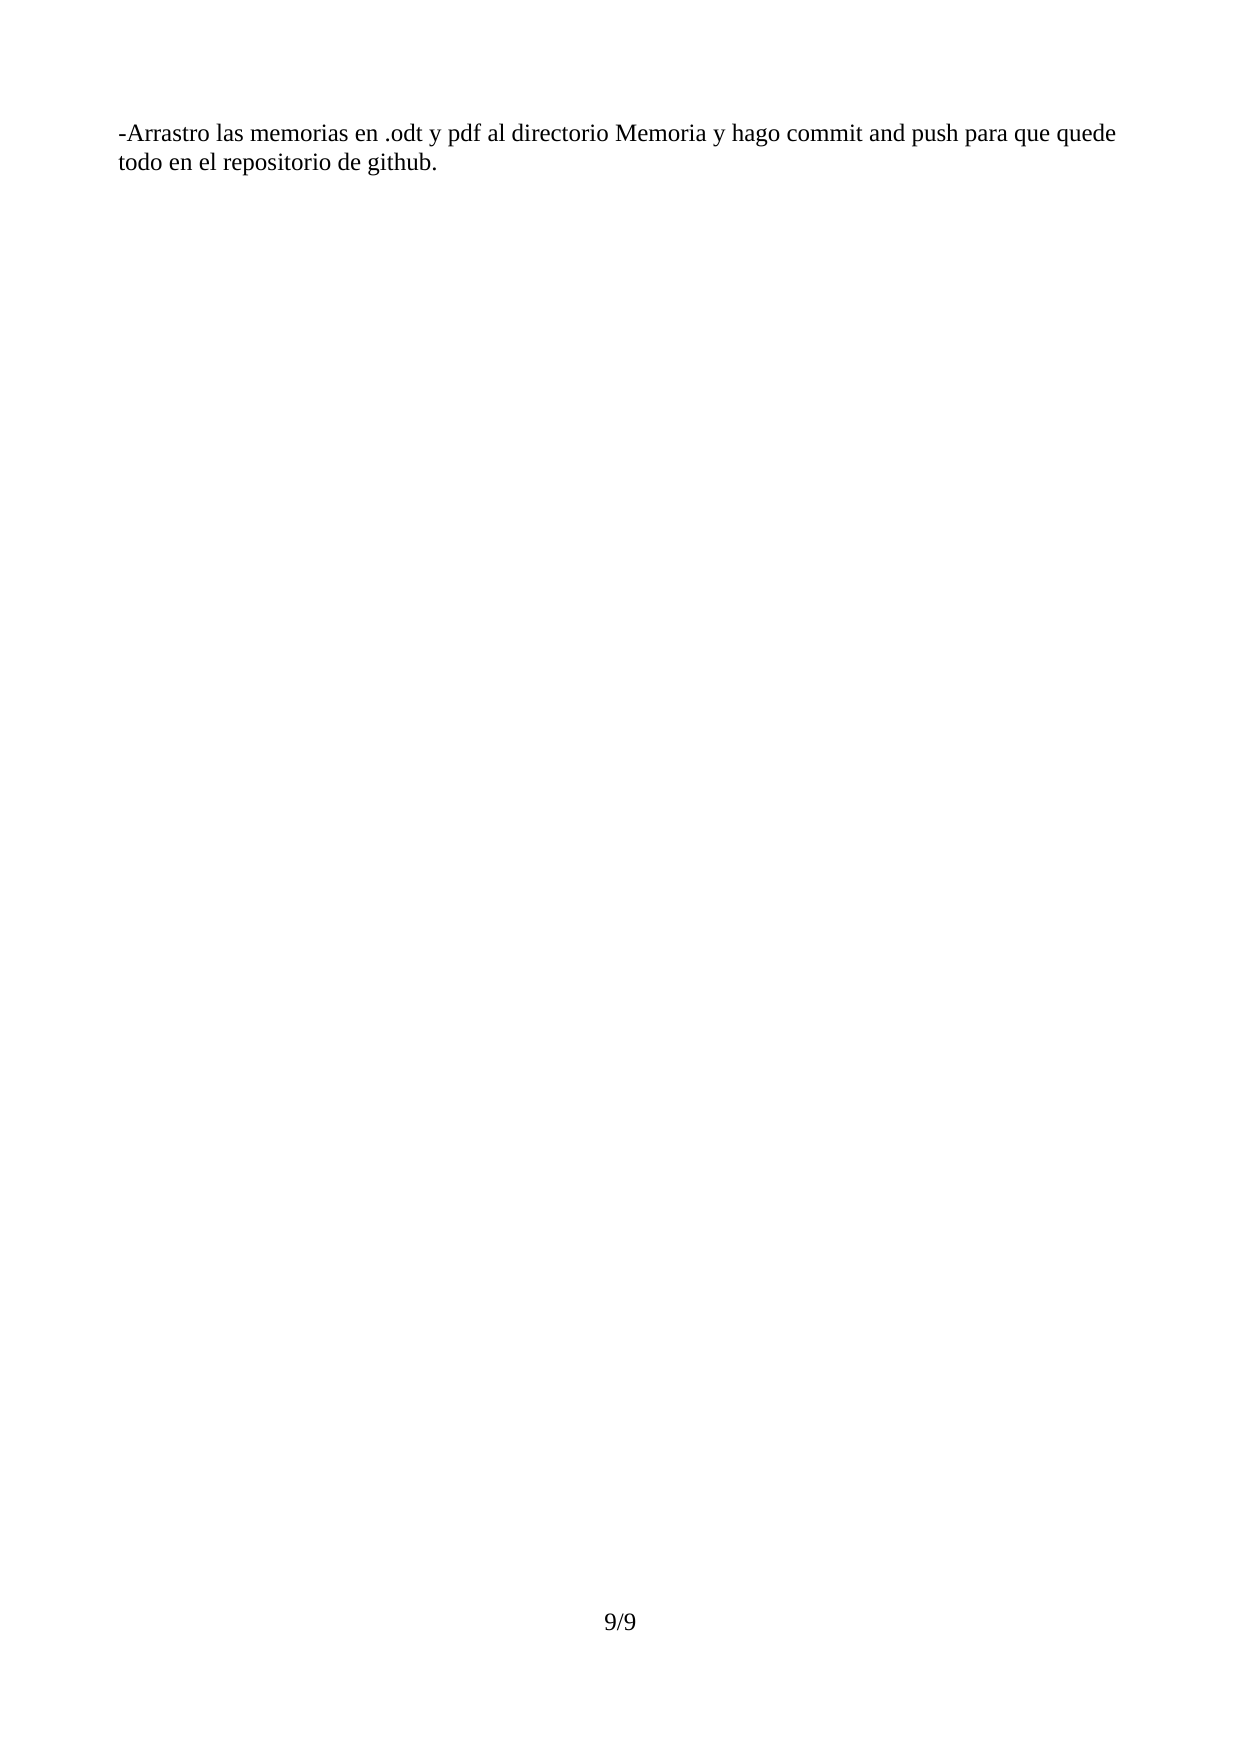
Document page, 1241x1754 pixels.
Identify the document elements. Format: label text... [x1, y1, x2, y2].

text -Arrastro las memorias en .odt y pdf al directorio Memoria y hago commit and push para que quede todo en el repositorio de github. [118, 118, 1122, 176]
